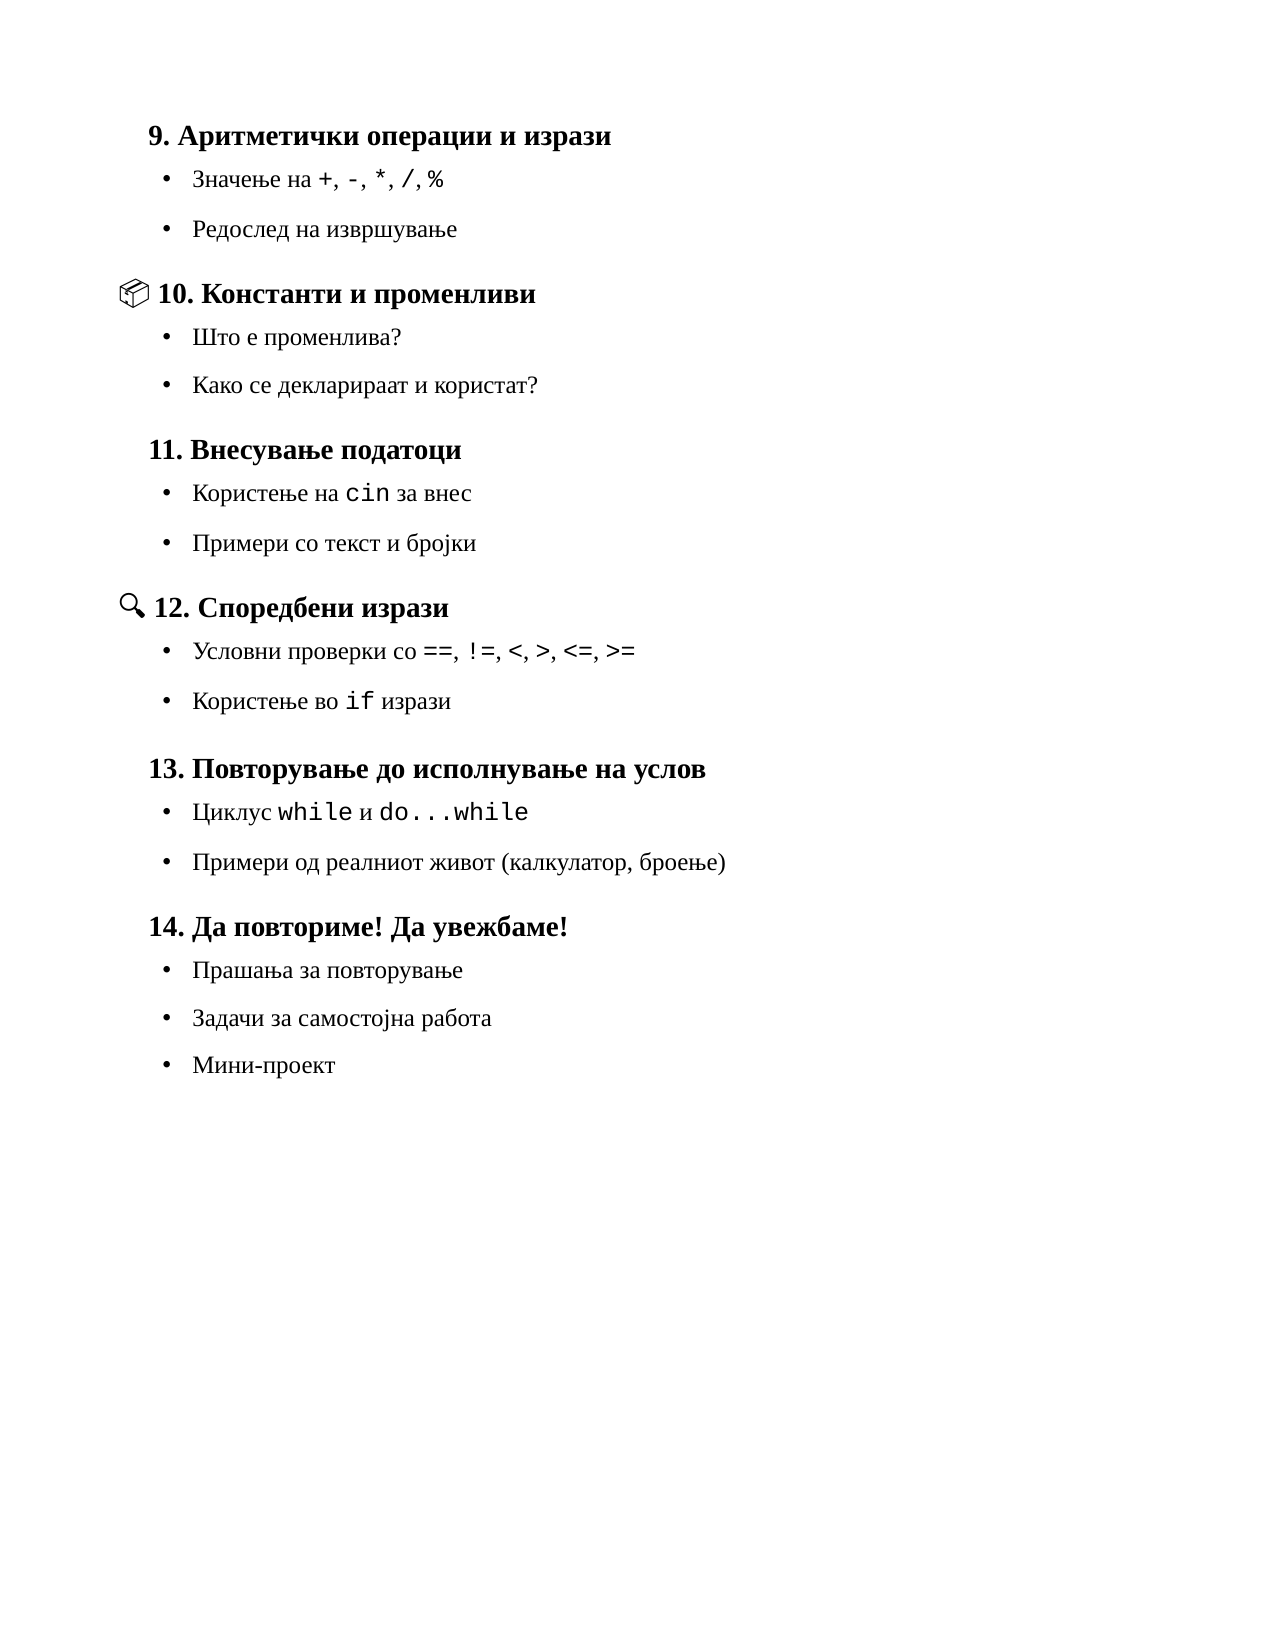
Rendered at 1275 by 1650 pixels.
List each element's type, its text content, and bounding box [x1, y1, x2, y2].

subtitle 🔡 11. Внесување податоци [118, 432, 1157, 466]
list Користење во if изрази [162, 686, 1157, 717]
list Прашања за повторување [162, 955, 1157, 984]
list Редослед на извршување [162, 214, 1157, 243]
subtitle 📦 10. Константи и променливи [118, 276, 1157, 310]
list Мини-проект [162, 1051, 1157, 1079]
subtitle 🔁 13. Повторување до исполнување на услов [118, 751, 1157, 784]
list Што е променлива? [162, 322, 1157, 351]
list Примери со текст и бројки [162, 528, 1157, 557]
list Значење на +, -, *, /, % [162, 164, 1157, 195]
list Задачи за самостојна работа [162, 1003, 1157, 1032]
subtitle 🧩 14. Да повториме! Да увежбаме! [118, 909, 1157, 943]
list Циклус while и do...while [162, 797, 1157, 828]
list Како се декларираат и користат? [162, 370, 1157, 399]
list Условни проверки со ==, !=, <, >, <=, >= [162, 636, 1157, 667]
list Примери од реалниот живот (калкулатор, броење) [162, 847, 1157, 876]
subtitle 🔍 12. Споредбени изрази [118, 590, 1157, 624]
list Користење на cin за внес [162, 478, 1157, 509]
subtitle ➕ 9. Аритметички операции и изрази [118, 118, 1157, 152]
